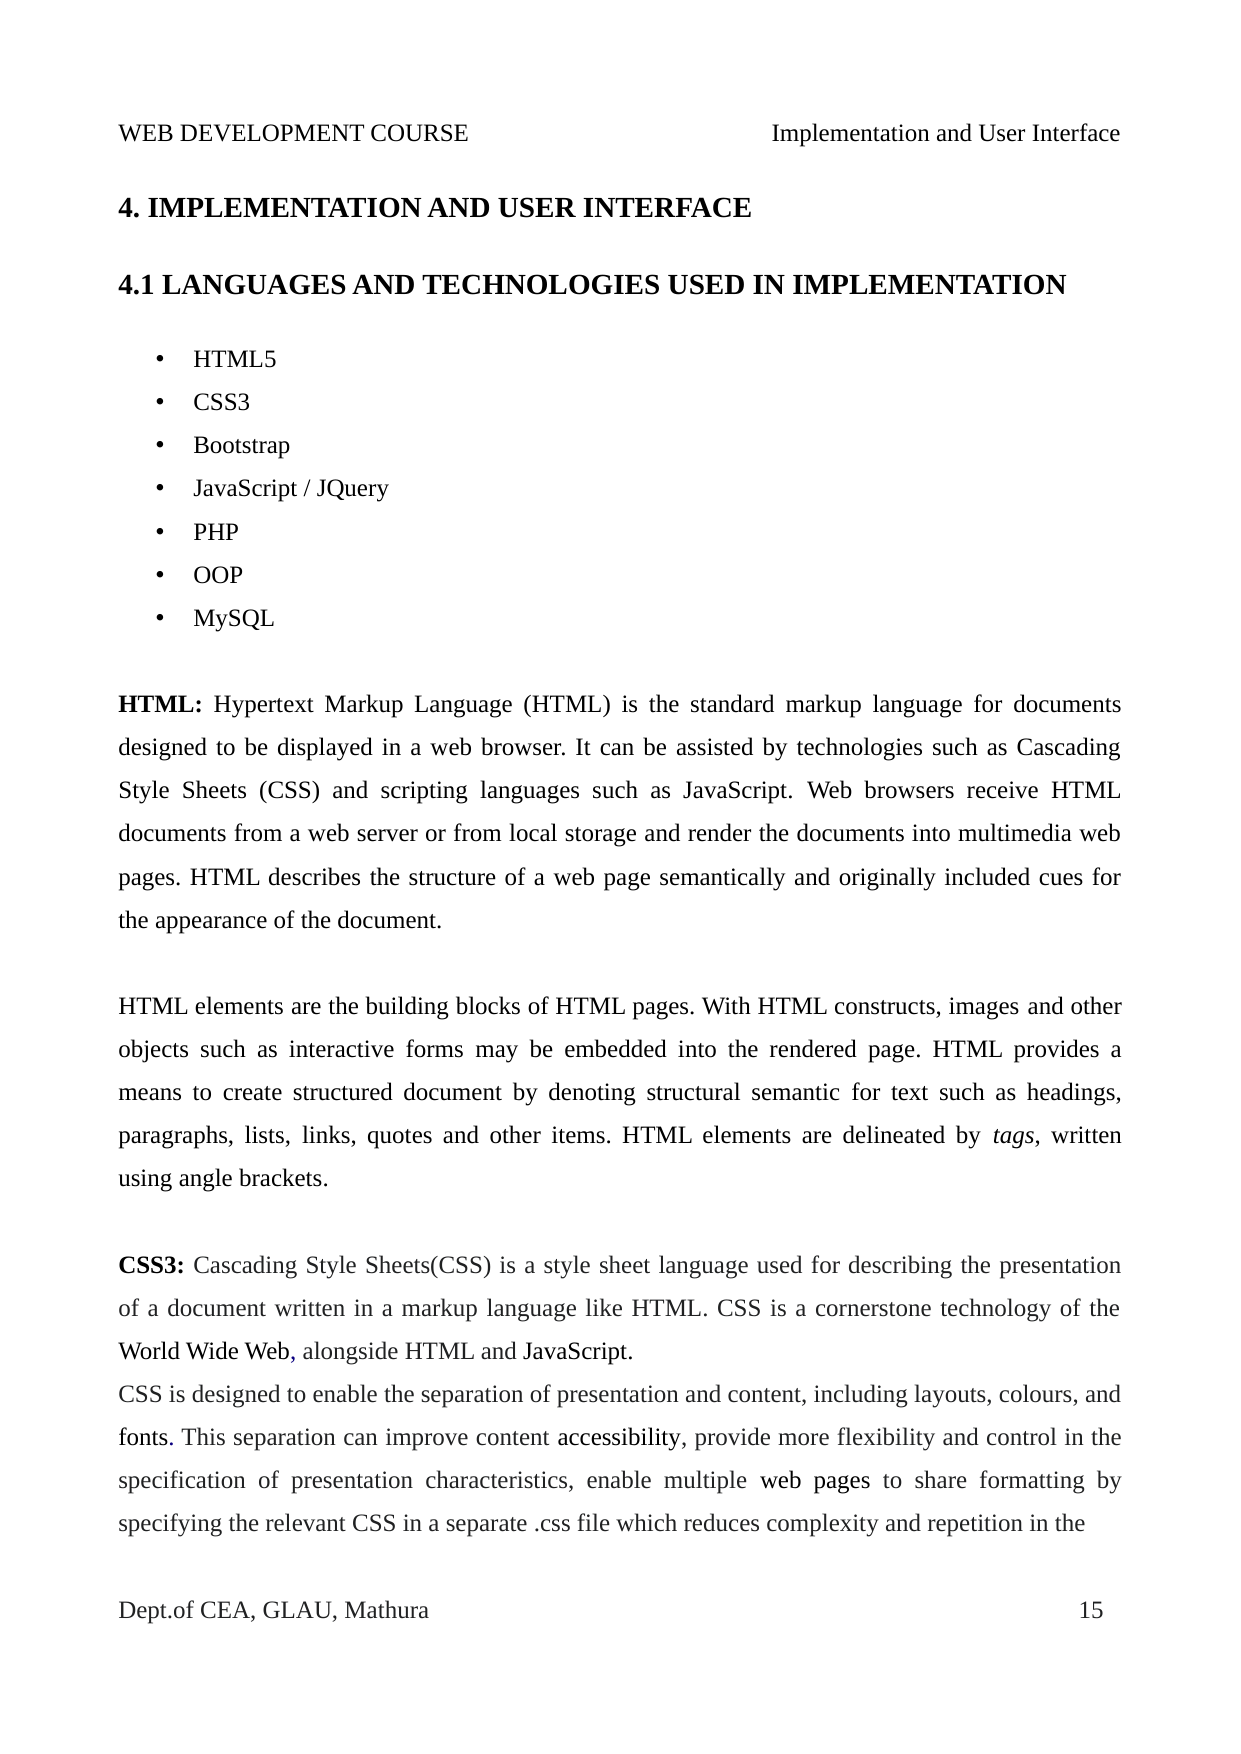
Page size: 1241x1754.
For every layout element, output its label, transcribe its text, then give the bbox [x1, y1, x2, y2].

list Bootstrap [156, 430, 1122, 459]
text 4.1 LANGUAGES AND TECHNOLOGIES USED IN IMPLEMENTATION [118, 267, 1122, 301]
text HTML elements are the building blocks of HTML pages. With HTML constructs, images and other objects such as interactive forms may be embedded into the rendered page. HTML provides a means to create structured document by denoting structural semantic for text such as headings, paragraphs, lists, links, quotes and other items. HTML elements are delineated by tags, written using angle brackets. [118, 991, 1122, 1192]
list JavaScript / JQuery [156, 473, 1122, 502]
list OOP [156, 560, 1122, 588]
text CSS is designed to enable the separation of presentation and content, including layouts, colours, and fonts. This separation can improve content accessibility, provide more flexibility and control in the specification of presentation characteristics, enable multiple web pages to share formatting by specifying the relevant CSS in a separate .css file which reduces complexity and repetition in the [118, 1379, 1122, 1537]
text CSS3: Cascading Style Sheets(CSS) is a style sheet language used for describing the presentation of a document written in a markup language like HTML. CSS is a cornerstone technology of the World Wide Web, alongside HTML and JavaScript. [118, 1250, 1122, 1365]
list MySQL [156, 603, 1122, 632]
text 4. IMPLEMENTATION AND USER INTERFACE [118, 190, 1122, 223]
list PHP [156, 517, 1122, 545]
text Dept.of CEA, GLAU, Mathura 15 [118, 1595, 1122, 1623]
list CSS3 [156, 387, 1122, 416]
list HTML5 [156, 344, 1122, 373]
text HTML: Hypertext Markup Language (HTML) is the standard markup language for documents designed to be displayed in a web browser. It can be assisted by technologies such as Cascading Style Sheets (CSS) and scripting languages such as JavaScript. Web browsers receive HTML documents from a web server or from local storage and render the documents into multimedia web pages. HTML describes the structure of a web page semantically and originally included cues for the appearance of the document. [118, 689, 1122, 933]
text WEB DEVELOPMENT COURSE Implementation and User Interface [118, 118, 1122, 147]
